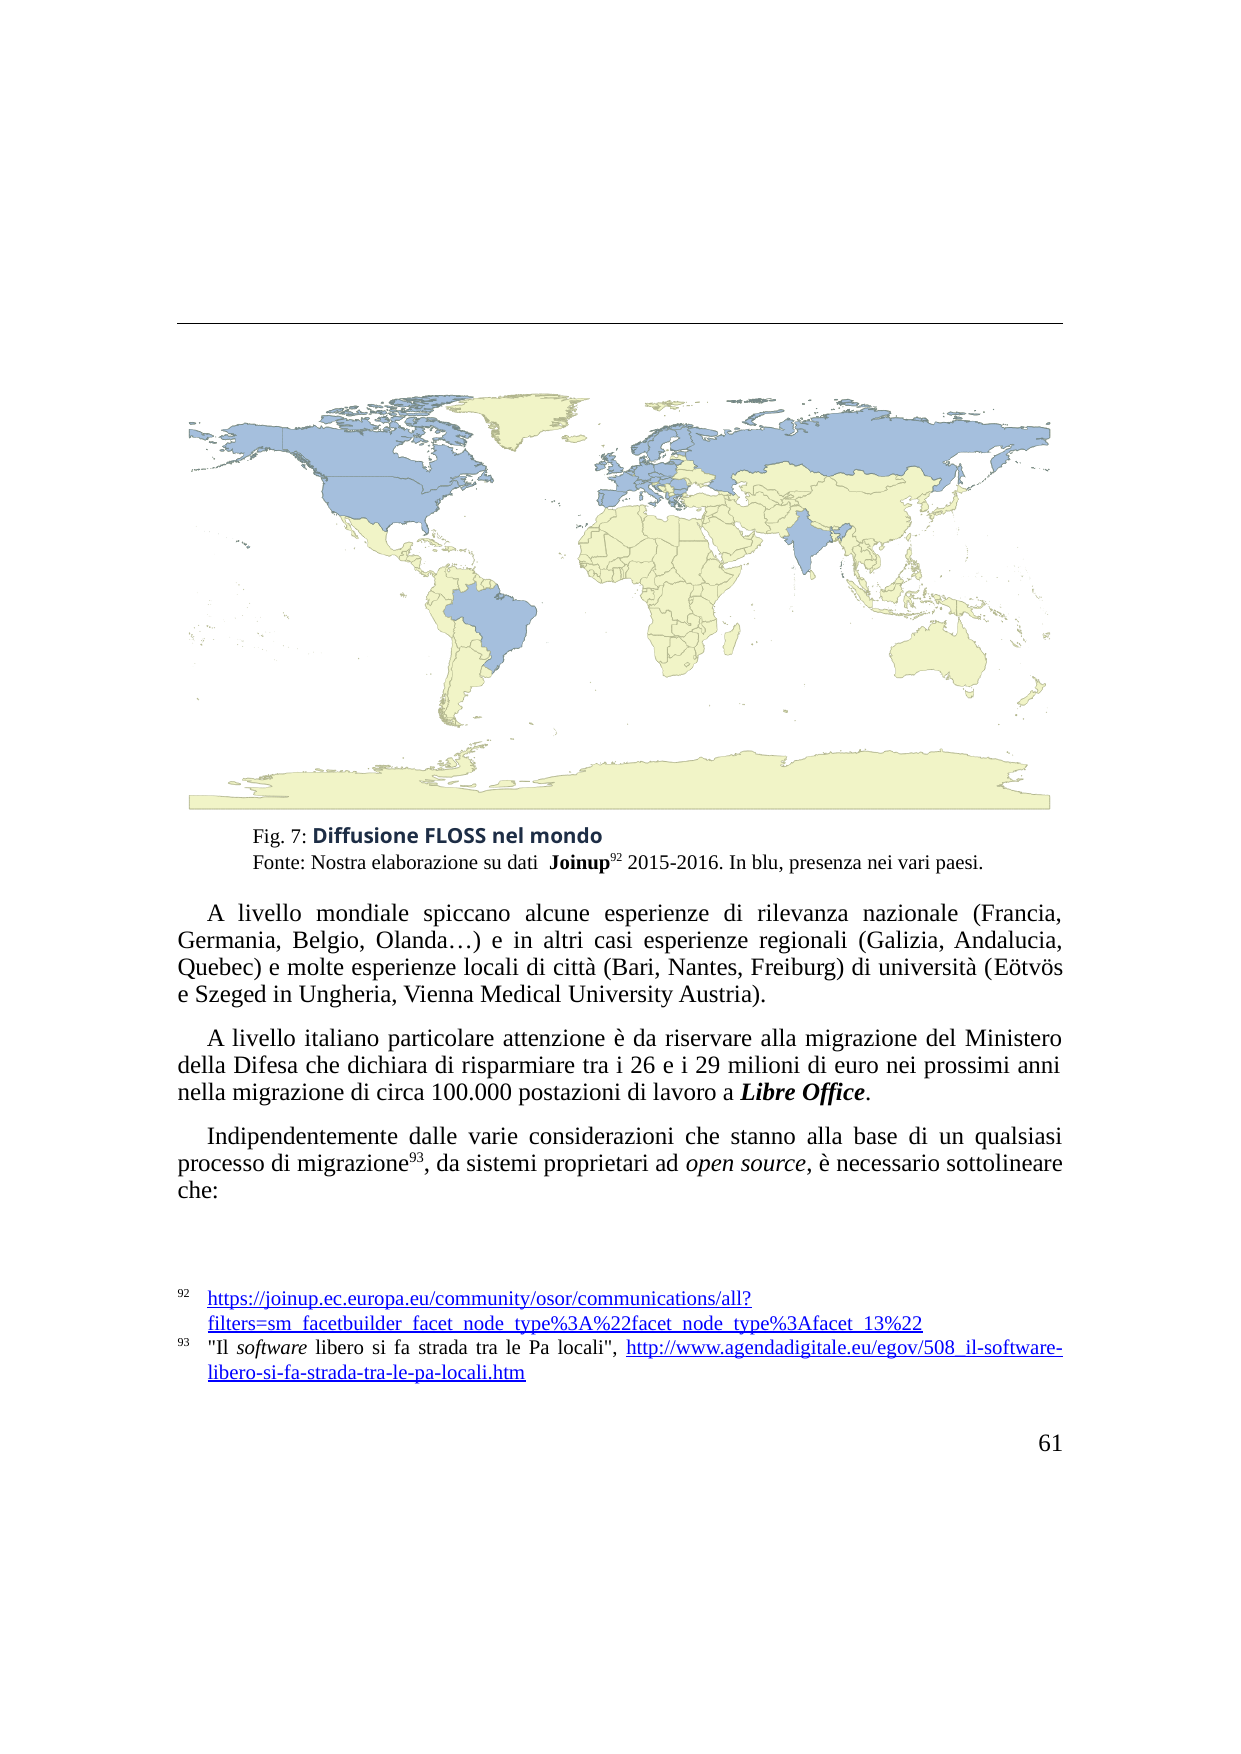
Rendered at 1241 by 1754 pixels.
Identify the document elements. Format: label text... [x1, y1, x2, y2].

text https://joinup.ec.europa.eu/community/osor/communications/all?filters=sm_facetbuilder_facet_node_type%3A%22facet_node_type%3Afacet_13%22 [177, 1287, 1063, 1334]
text Fig. 7: Diffusione FLOSS nel mondo [252, 377, 1063, 849]
text A livello italiano particolare attenzione è da riservare alla migrazione del Ministero della Difesa che dichiara di risparmiare tra i 26 e i 29 milioni di euro nei prossimi anni nella migrazione di circa 100.000 postazioni di lavoro a Libre Office. [177, 1025, 1063, 1106]
text A livello mondiale spiccano alcune esperienze di rilevanza nazionale (Francia, Germania, Belgio, Olanda…) e in altri casi esperienze regionali (Galizia, Andalucia, Quebec) e molte esperienze locali di città (Bari, Nantes, Freiburg) di università (Eötvös e Szeged in Ungheria, Vienna Medical University Austria). [177, 900, 1063, 1008]
picture [181, 375, 1059, 819]
text Indipendentemente dalle varie considerazioni che stanno alla base di un qualsiasi processo di migrazione, da sistemi proprietari ad open source, è necessario sottolineare che: [177, 1123, 1063, 1204]
text Fonte: Nostra elaborazione su dati Joinup 2015-2016. In blu, presenza nei vari paesi. [252, 851, 1063, 874]
text "Il software libero si fa strada tra le Pa locali", http://www.agendadigitale.eu/egov/508_il-software-libero-si-fa-strada-tra-le-pa-locali.htm [177, 1336, 1063, 1384]
